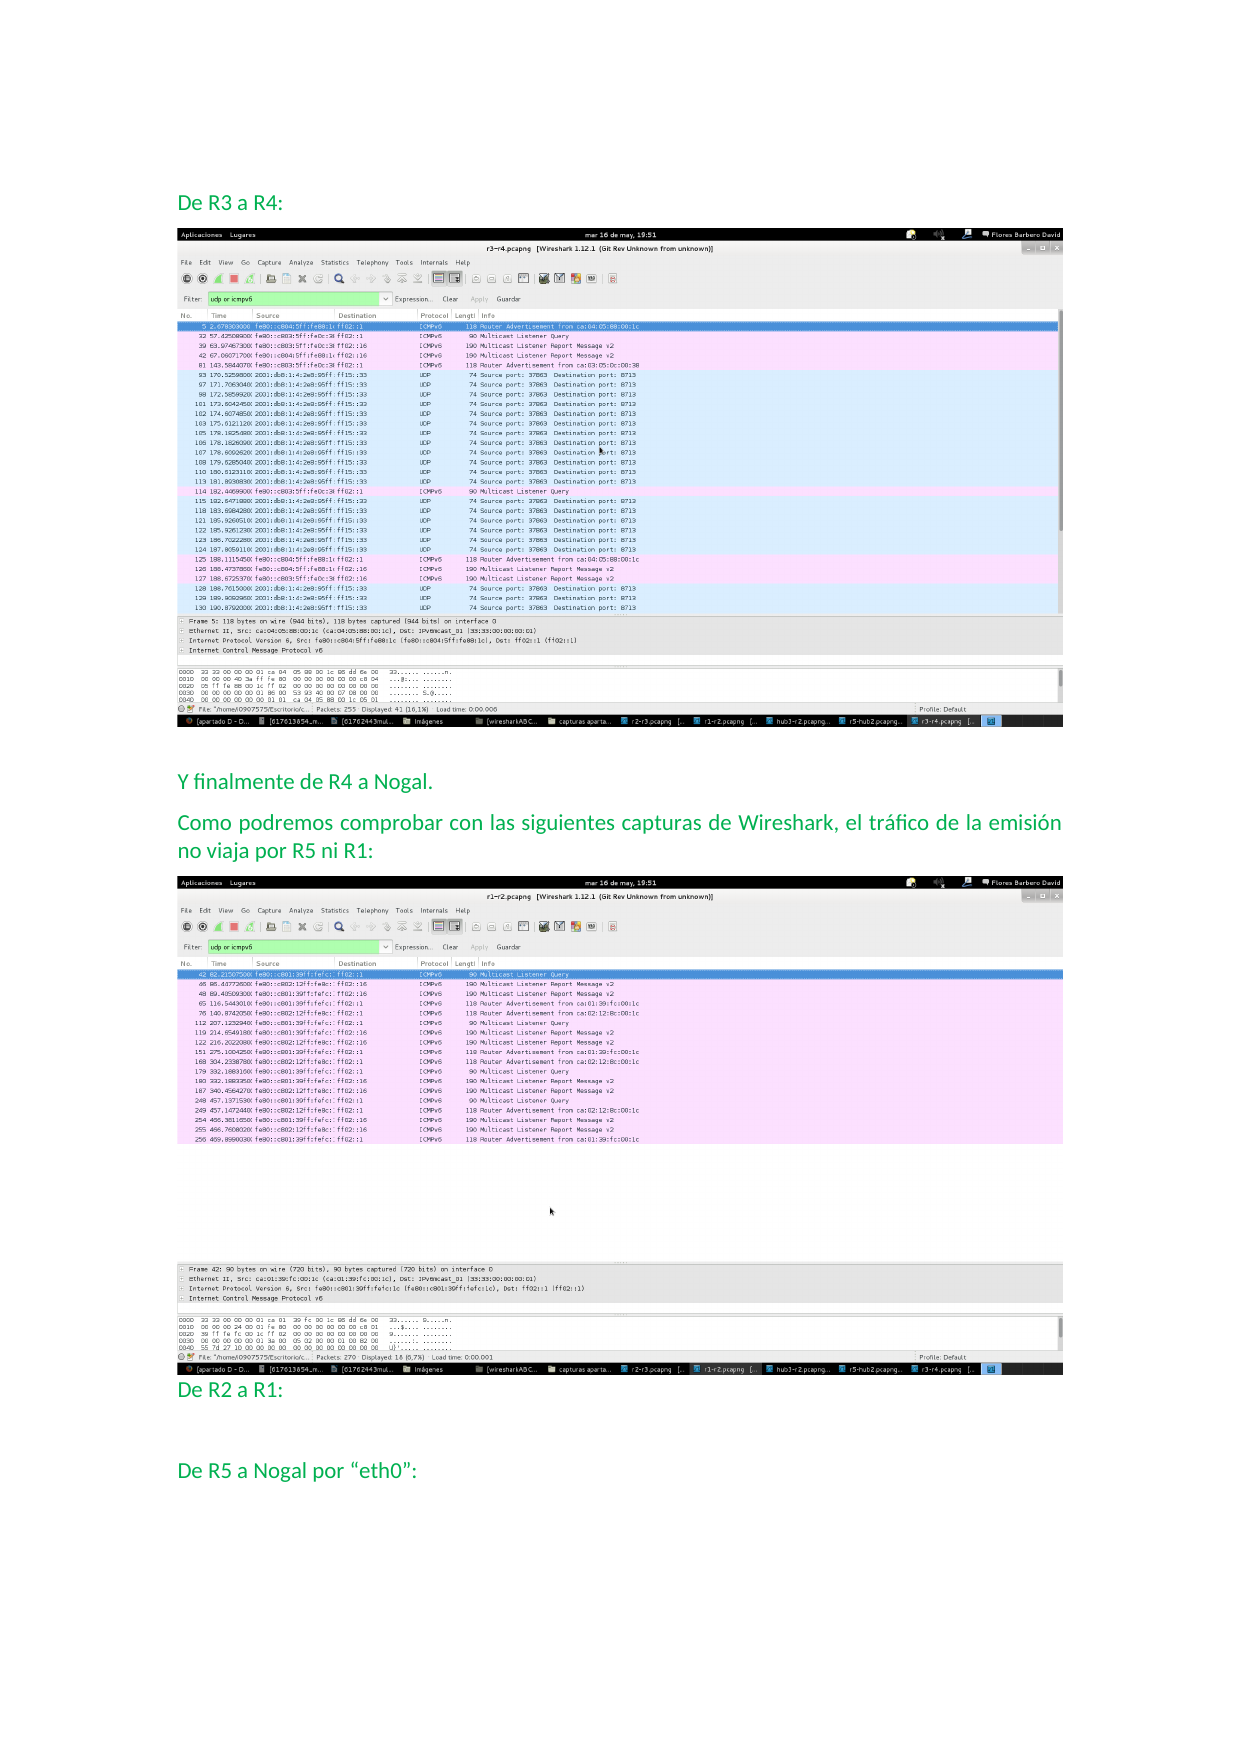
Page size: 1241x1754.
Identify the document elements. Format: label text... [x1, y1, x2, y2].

picture [177, 228, 1063, 727]
text De R5 a Nogal por “eth0”: [177, 1456, 1063, 1484]
text Como podremos comprobar con las siguientes capturas de Wireshark, el tráfico de la emisión no viaja por R5 ni R1: [177, 808, 1063, 864]
text De R2 a R1: [177, 1375, 1063, 1403]
text De R3 a R4: [177, 188, 1063, 216]
text Y finalmente de R4 a Nogal. [177, 767, 1063, 796]
picture [177, 876, 1063, 1375]
